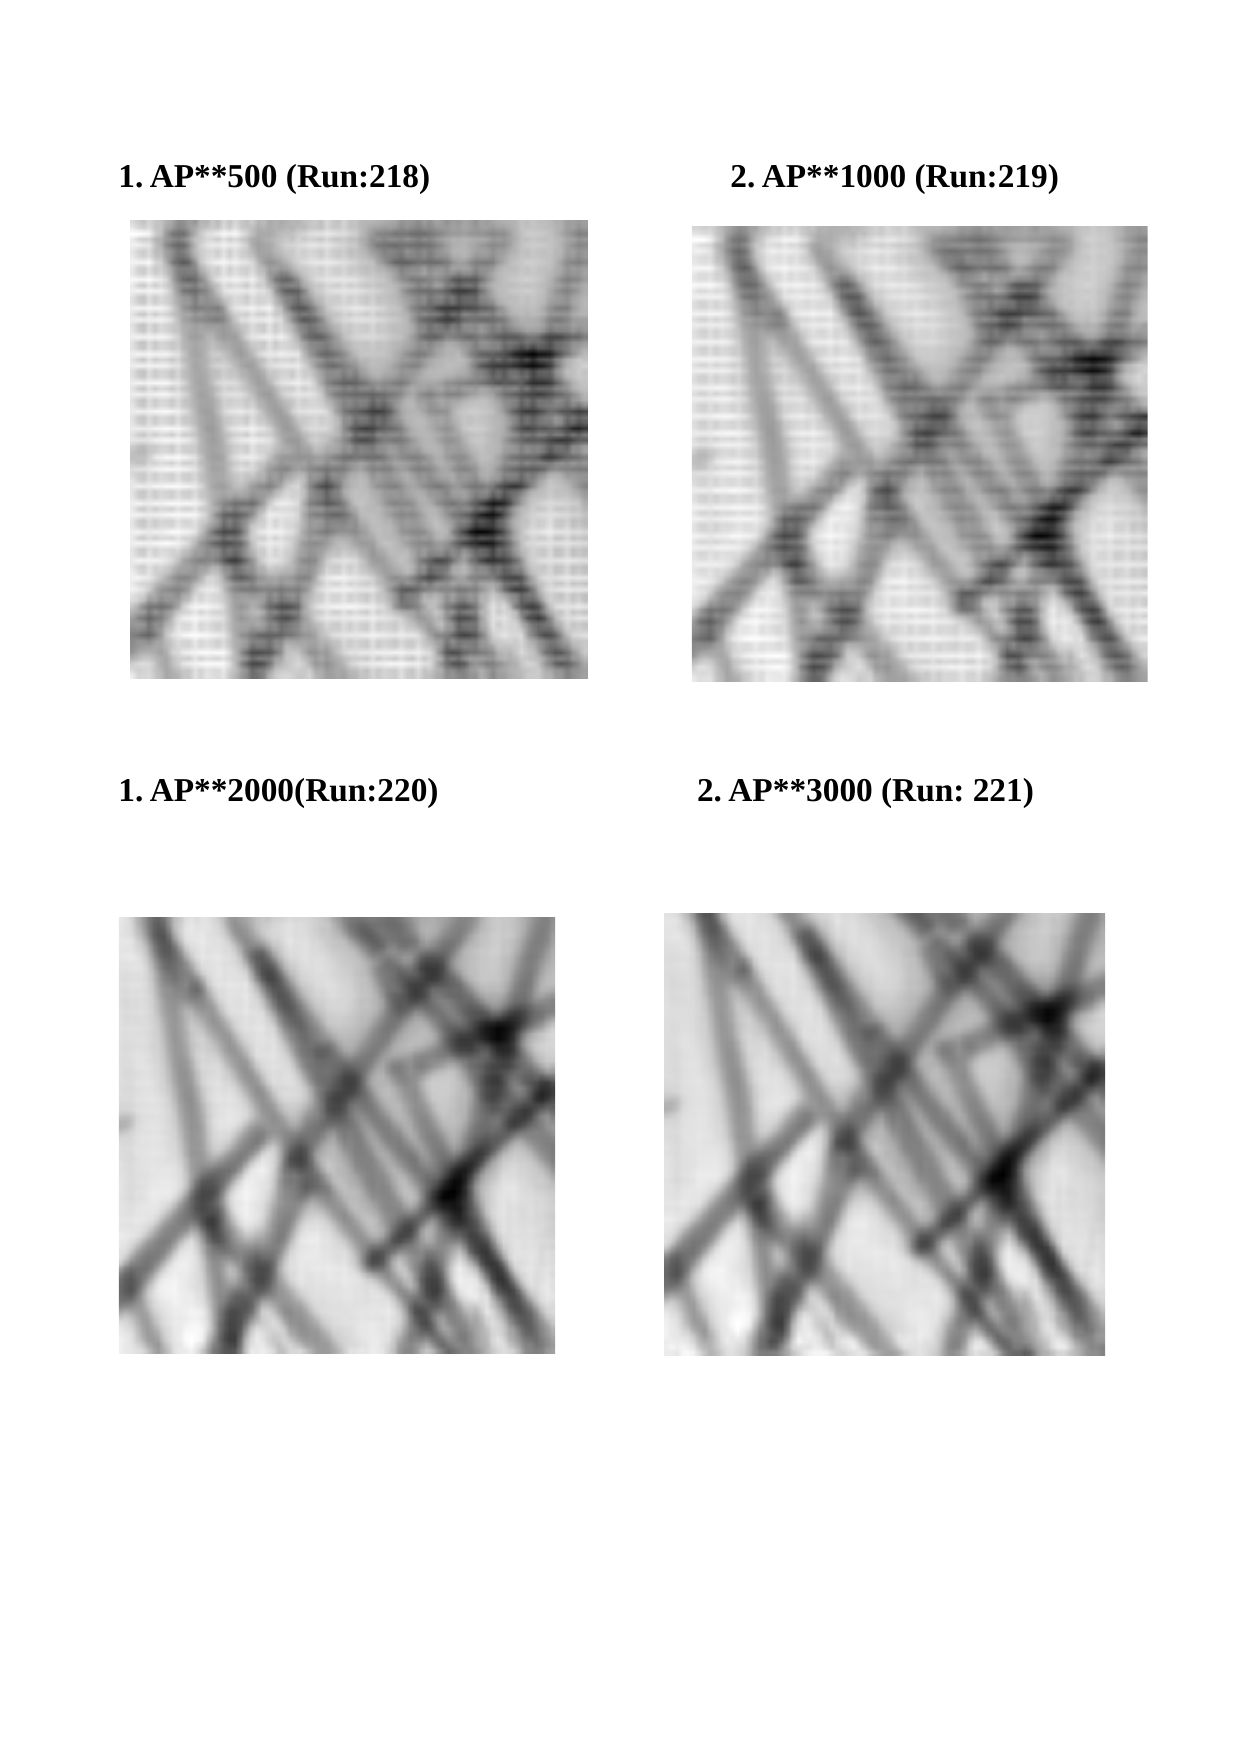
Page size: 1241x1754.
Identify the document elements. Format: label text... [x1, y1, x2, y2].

text 1. AP**2000(Run:220) 2. AP**3000 (Run: 221) [118, 770, 1122, 808]
picture [691, 226, 1148, 682]
picture [118, 917, 556, 1354]
picture [664, 913, 1106, 1356]
picture [130, 220, 588, 679]
text 1. AP**500 (Run:218) 2. AP**1000 (Run:219) [118, 156, 1122, 195]
